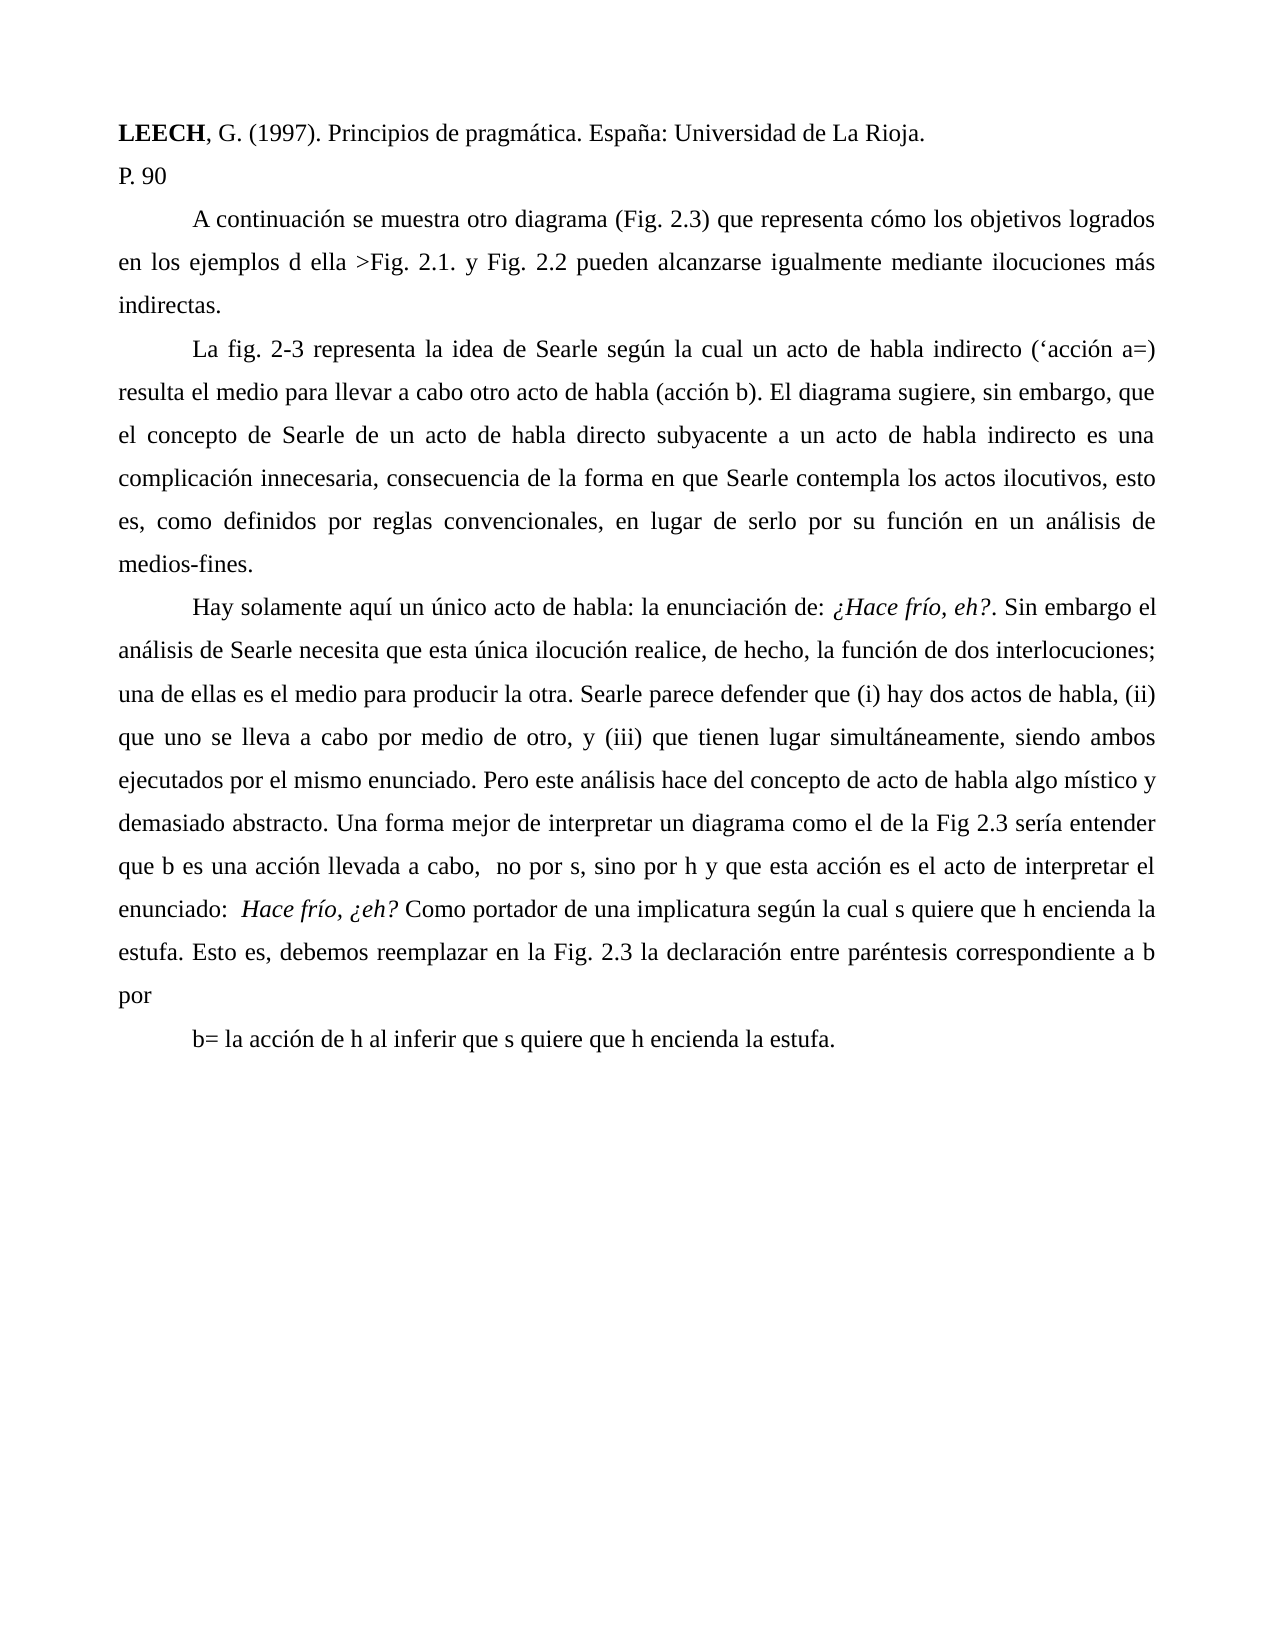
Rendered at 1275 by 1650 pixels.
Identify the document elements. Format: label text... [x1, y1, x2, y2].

text Hay solamente aquí un único acto de habla: la enunciación de: ¿Hace frío, eh?. Sin embargo el análisis de Searle necesita que esta única ilocución realice, de hecho, la función de dos interlocuciones; una de ellas es el medio para producir la otra. Searle parece defender que (i) hay dos actos de habla, (ii) que uno se lleva a cabo por medio de otro, y (iii) que tienen lugar simultáneamente, siendo ambos ejecutados por el mismo enunciado. Pero este análisis hace del concepto de acto de habla algo místico y demasiado abstracto. Una forma mejor de interpretar un diagrama como el de la Fig 2.3 sería entender que b es una acción llevada a cabo, no por s, sino por h y que esta acción es el acto de interpretar el enunciado: Hace frío, ¿eh? Como portador de una implicatura según la cual s quiere que h encienda la estufa. Esto es, debemos reemplazar en la Fig. 2.3 la declaración entre paréntesis correspondiente a b por [118, 592, 1157, 1009]
text b= la acción de h al inferir que s quiere que h encienda la estufa. [118, 1024, 1157, 1052]
text La fig. 2-3 representa la idea de Searle según la cual un acto de habla indirecto (‘acción a=) resulta el medio para llevar a cabo otro acto de habla (acción b). El diagrama sugiere, sin embargo, que el concepto de Searle de un acto de habla directo subyacente a un acto de habla indirecto es una complicación innecesaria, consecuencia de la forma en que Searle contempla los actos ilocutivos, esto es, como definidos por reglas convencionales, en lugar de serlo por su función en un análisis de medios-fines. [118, 334, 1157, 578]
text A continuación se muestra otro diagrama (Fig. 2.3) que representa cómo los objetivos logrados en los ejemplos d ella >Fig. 2.1. y Fig. 2.2 pueden alcanzarse igualmente mediante ilocuciones más indirectas. [118, 204, 1157, 319]
text P. 90 [118, 161, 1157, 190]
text LEECH, G. (1997). Principios de pragmática. España: Universidad de La Rioja. [118, 118, 1157, 147]
